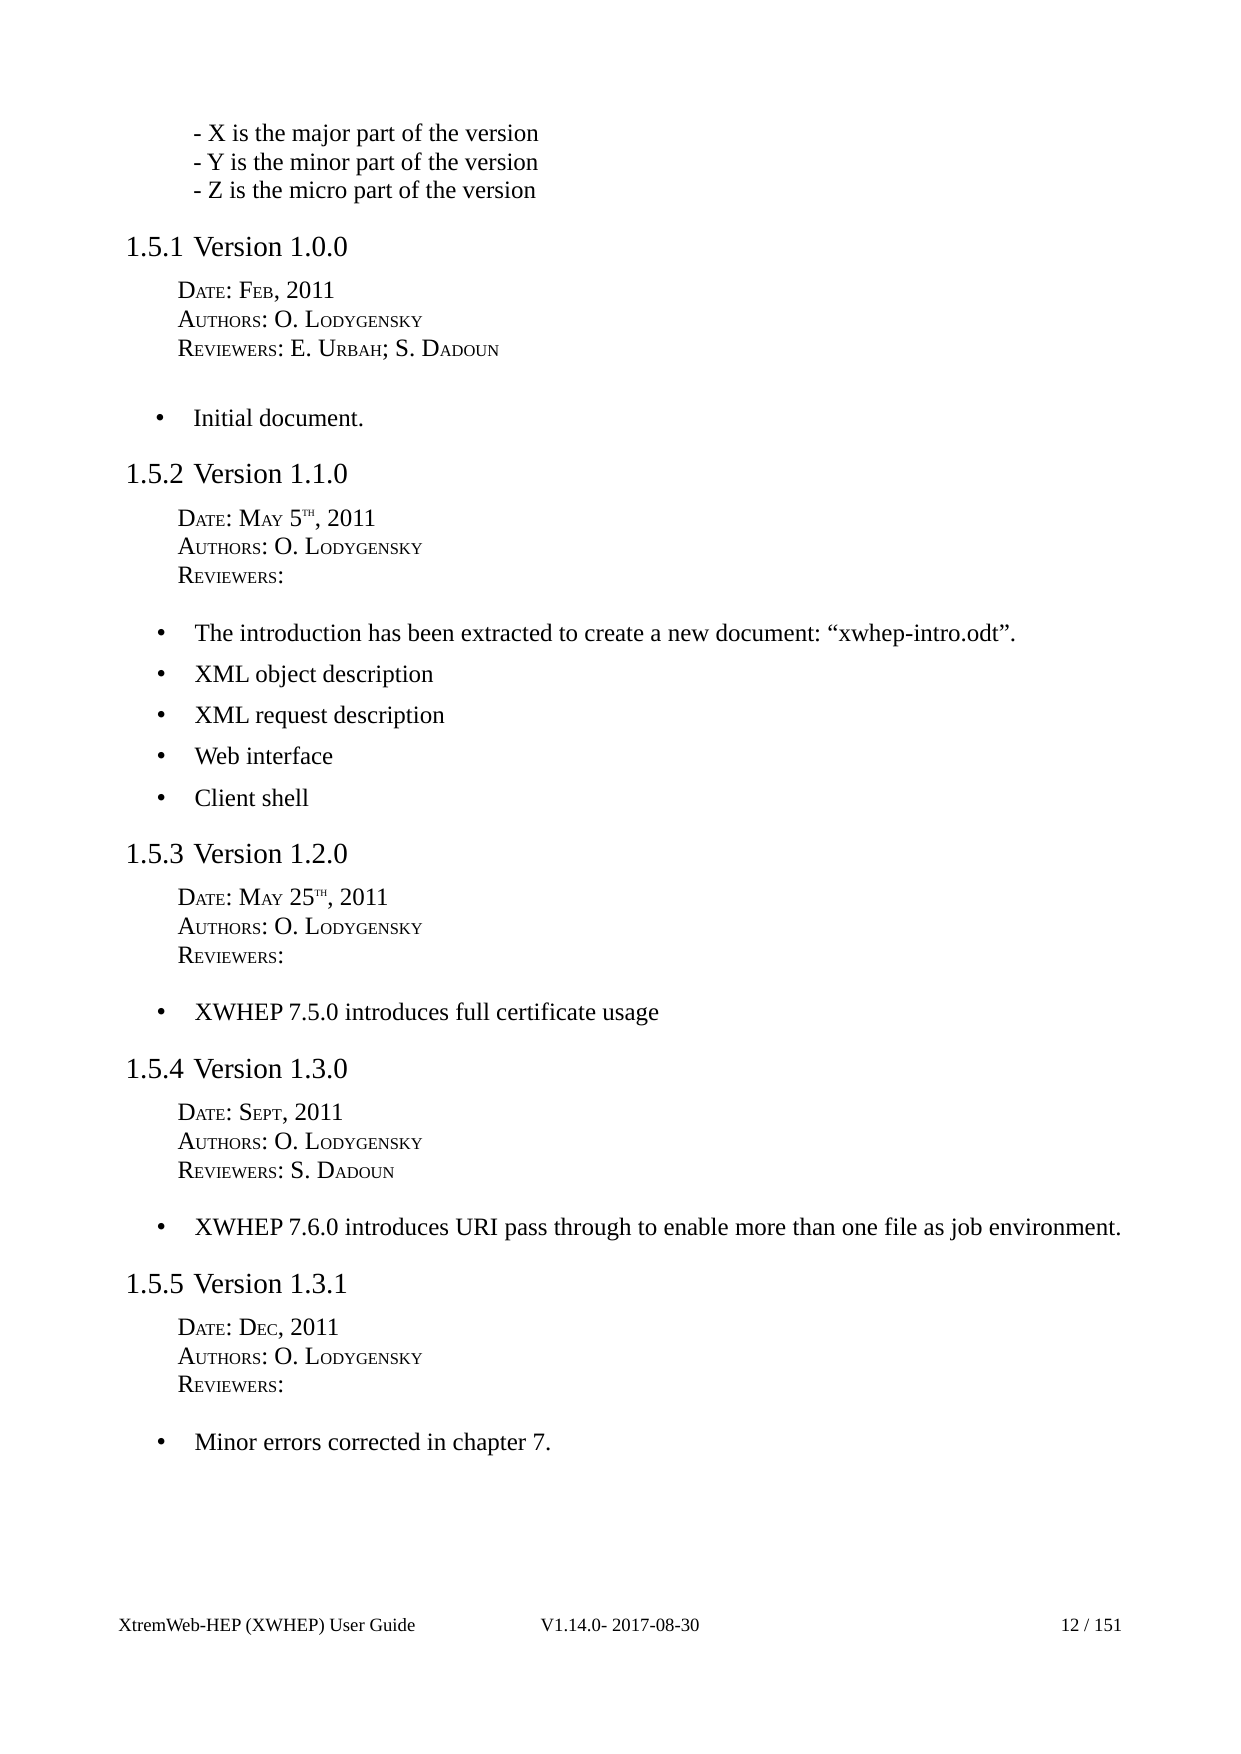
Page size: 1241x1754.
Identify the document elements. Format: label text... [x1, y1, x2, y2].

text Reviewers: [177, 940, 1122, 969]
list XWHEP 7.5.0 introduces full certificate usage [157, 997, 1122, 1026]
text - X is the major part of the version [118, 118, 1122, 147]
text Authors: O. Lodygensky [177, 911, 1122, 940]
text Authors: O. Lodygensky [177, 304, 1122, 333]
text - Z is the micro part of the version [118, 176, 1122, 204]
list Web interface [157, 741, 1122, 770]
text Date: Sept, 2011 [177, 1097, 1122, 1126]
subtitle Version 1.0.0 [118, 229, 1122, 263]
subtitle Version 1.3.1 [118, 1266, 1122, 1299]
list XWHEP 7.6.0 introduces URI pass through to enable more than one file as job environment. [157, 1212, 1122, 1241]
list Client shell [157, 783, 1122, 811]
text Authors: O. Lodygensky [177, 531, 1122, 560]
text - Y is the minor part of the version [118, 147, 1122, 176]
text Date: Dec, 2011 [177, 1312, 1122, 1341]
subtitle Version 1.3.0 [118, 1051, 1122, 1085]
subtitle Version 1.2.0 [118, 836, 1122, 870]
text Authors: O. Lodygensky [177, 1341, 1122, 1369]
text Authors: O. Lodygensky [177, 1126, 1122, 1155]
list The introduction has been extracted to create a new document: “xwhep-intro.odt”. [157, 618, 1122, 646]
list Initial document. [156, 403, 1122, 432]
text Date: May 25th, 2011 [177, 882, 1122, 911]
text Reviewers: [177, 560, 1122, 589]
list XML request description [157, 700, 1122, 729]
text Date: May 5th, 2011 [177, 503, 1122, 531]
text Reviewers: E. Urbah; S. Dadoun [177, 333, 1122, 362]
subtitle Version 1.1.0 [118, 457, 1122, 490]
list XML object description [157, 659, 1122, 688]
text Date: Feb, 2011 [177, 275, 1122, 304]
text Reviewers: [177, 1369, 1122, 1398]
text Reviewers: S. Dadoun [177, 1155, 1122, 1183]
list Minor errors corrected in chapter 7. [157, 1427, 1122, 1456]
